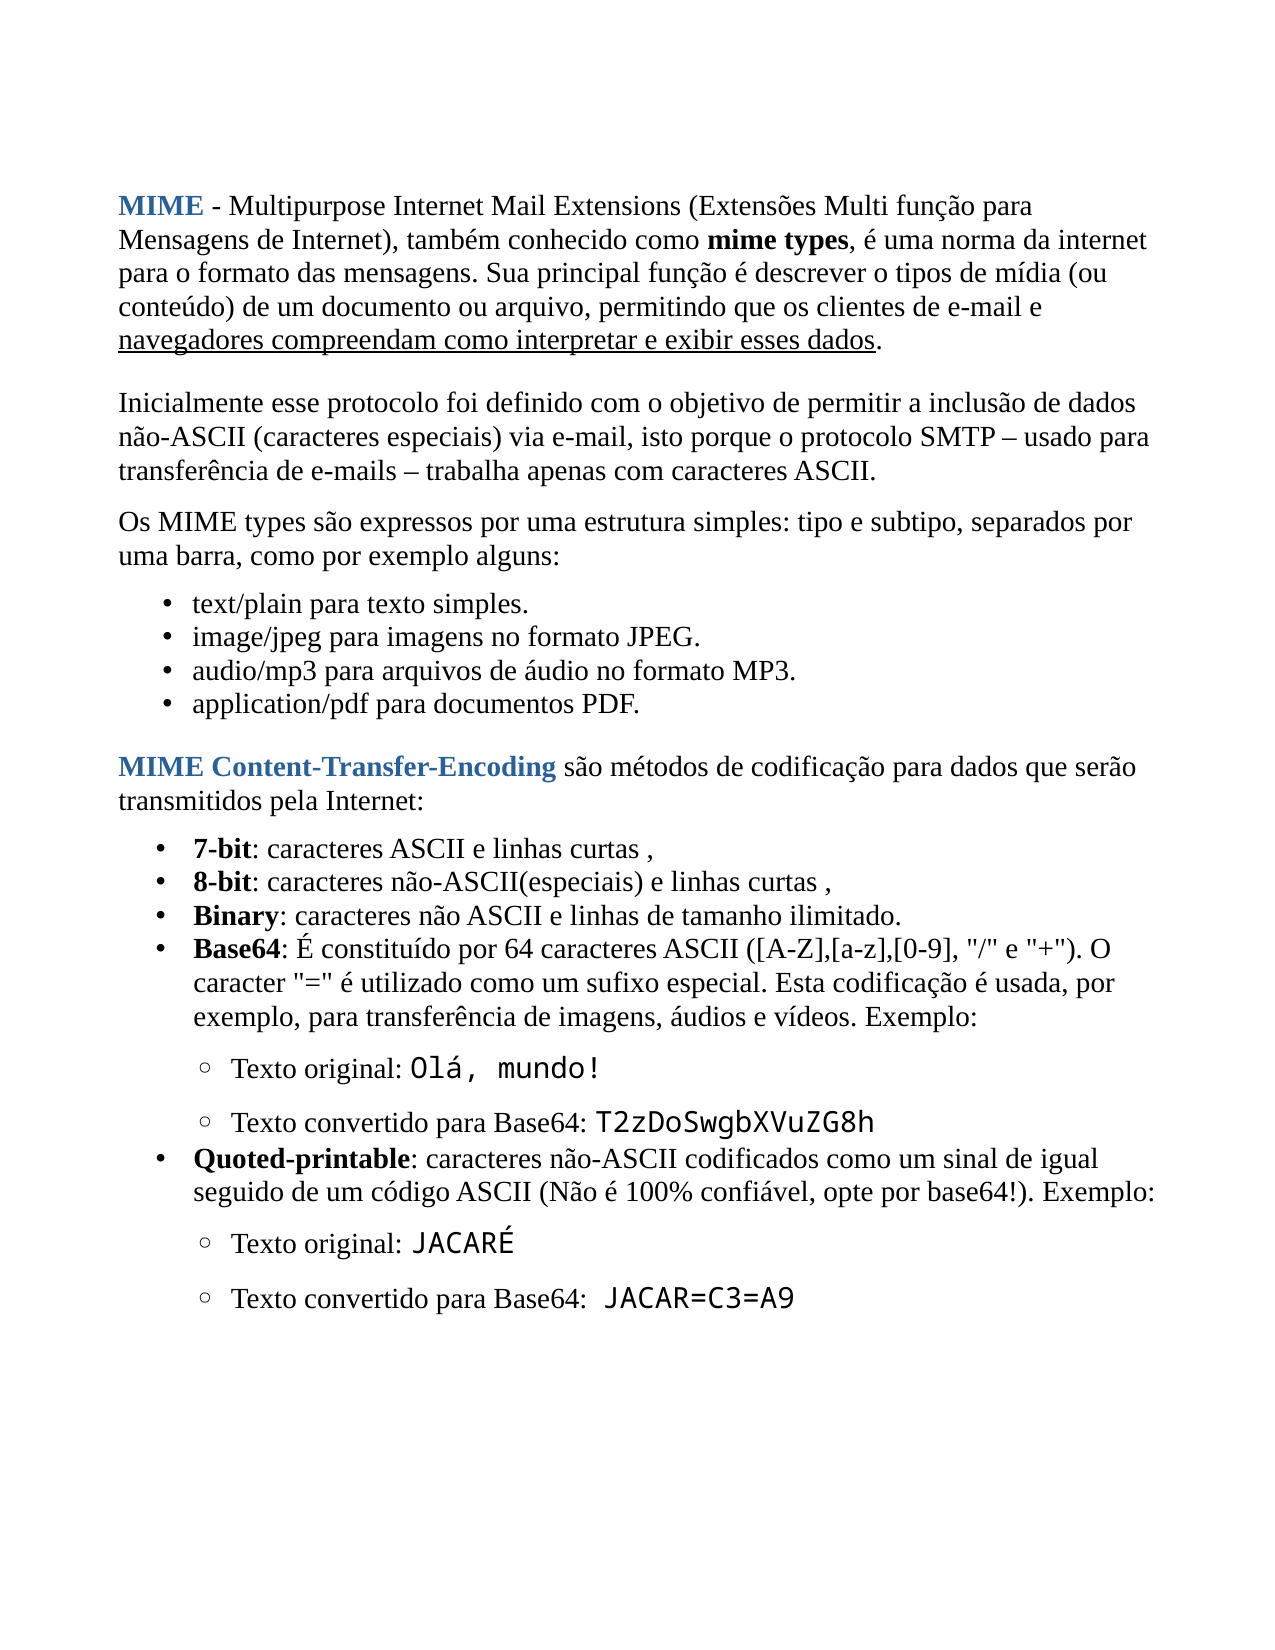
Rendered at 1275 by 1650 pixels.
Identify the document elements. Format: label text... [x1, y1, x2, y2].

list Texto convertido para Base64: T2zDoSwgbXVuZG8h [193, 1101, 1157, 1141]
list Texto original: Olá, mundo! [193, 1047, 1157, 1087]
list Base64: É constituído por 64 caracteres ASCII ([A-Z],[a-z],[0-9], "/" e "+"). O caracter "=" é utilizado como um sufixo especial. Esta codificação é usada, por exemplo, para transferência de imagens, áudios e vídeos. Exemplo: [156, 932, 1157, 1032]
text Inicialmente esse protocolo foi definido com o objetivo de permitir a inclusão de dados não-ASCII (caracteres especiais) via e-mail, isto porque o protocolo SMTP – usado para transferência de e-mails – trabalha apenas com caracteres ASCII. [118, 386, 1157, 486]
text MIME Content-Transfer-Encoding são métodos de codificação para dados que serão transmitidos pela Internet: [118, 749, 1157, 816]
list 7-bit: caracteres ASCII e linhas curtas , [156, 831, 1157, 864]
list Quoted-printable: caracteres não-ASCII codificados como um sinal de igual seguido de um código ASCII (Não é 100% confiável, opte por base64!). Exemplo: [156, 1141, 1157, 1208]
list Texto original: JACARÉ [193, 1223, 1157, 1262]
text MIME - Multipurpose Internet Mail Extensions (Extensões Multi função para Mensagens de Internet), também conhecido como mime types, é uma norma da internet para o formato das mensagens. Sua principal função é descrever o tipos de mídia (ou conteúdo) de um documento ou arquivo, permitindo que os clientes de e-mail e navegadores compreendam como interpretar e exibir esses dados. [118, 188, 1157, 356]
list Binary: caracteres não ASCII e linhas de tamanho ilimitado. [156, 898, 1157, 932]
list audio/mp3 para arquivos de áudio no formato MP3. [162, 653, 1157, 687]
list application/pdf para documentos PDF. [162, 687, 1157, 720]
text Os MIME types são expressos por uma estrutura simples: tipo e subtipo, separados por uma barra, como por exemplo alguns: [118, 504, 1157, 571]
list text/plain para texto simples. [162, 586, 1157, 619]
list 8-bit: caracteres não-ASCII(especiais) e linhas curtas , [156, 864, 1157, 898]
list Texto convertido para Base64: JACAR=C3=A9 [193, 1277, 1157, 1317]
list image/jpeg para imagens no formato JPEG. [162, 619, 1157, 653]
